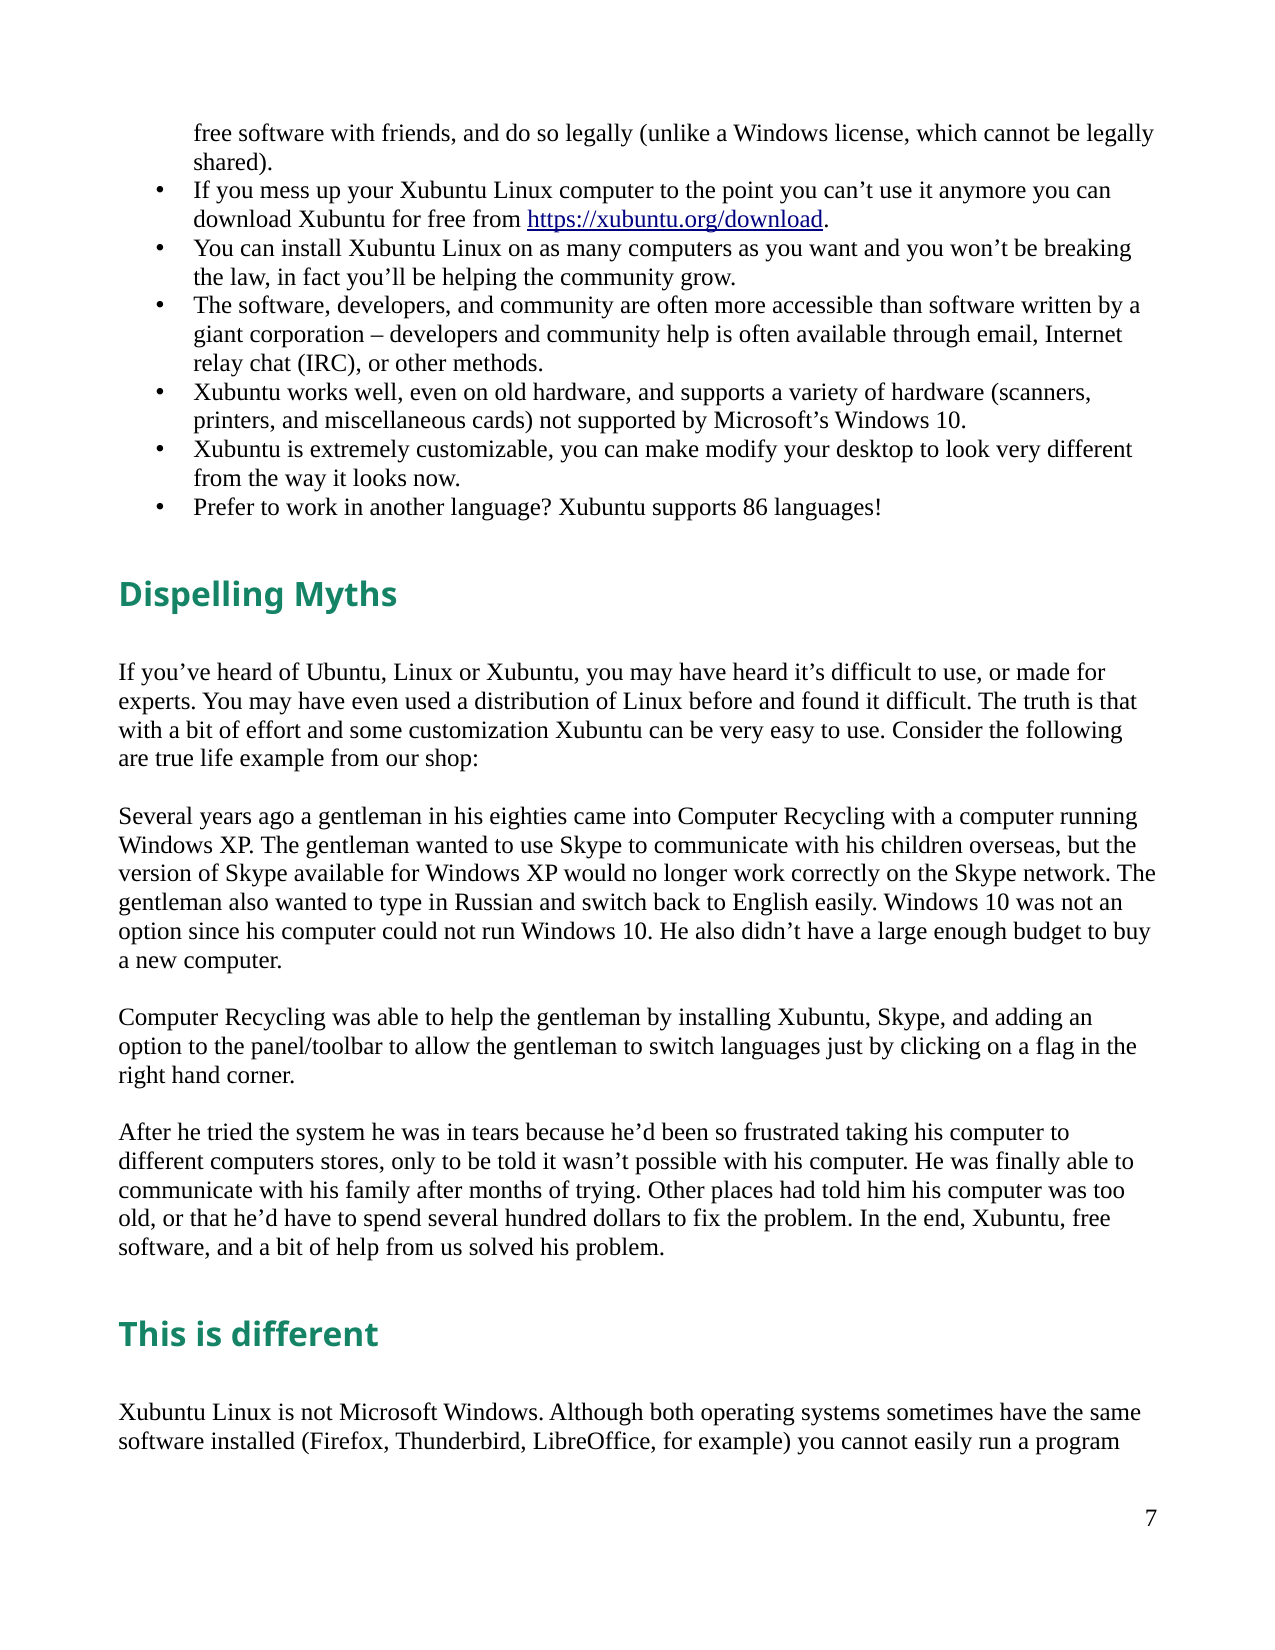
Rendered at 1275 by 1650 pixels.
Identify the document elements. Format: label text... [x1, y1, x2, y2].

list If you mess up your Xubuntu Linux computer to the point you can’t use it anymore you can download Xubuntu for free from https://xubuntu.org/download. [156, 176, 1157, 233]
list Xubuntu is extremely customizable, you can make modify your desktop to look very different from the way it looks now. [156, 434, 1157, 492]
list You can install Xubuntu Linux on as many computers as you want and you won’t be breaking the law, in fact you’ll be helping the community grow. [156, 233, 1157, 291]
list Xubuntu works well, even on old hardware, and supports a variety of hardware (scanners, printers, and miscellaneous cards) not supported by Microsoft’s Windows 10. [156, 377, 1157, 434]
text Several years ago a gentleman in his eighties came into Computer Recycling with a computer running Windows XP. The gentleman wanted to use Skype to communicate with his children overseas, but the version of Skype available for Windows XP would no longer work correctly on the Skype network. The gentleman also wanted to type in Russian and switch back to English easily. Windows 10 was not an option since his computer could not run Windows 10. He also didn’t have a large enough budget to buy a new computer. [118, 801, 1157, 973]
text After he tried the system he was in tears because he’d been so frustrated taking his computer to different computers stores, only to be told it wasn’t possible with his computer. He was finally able to communicate with his family after months of trying. Other places had told him his computer was too old, or that he’d have to spend several hundred dollars to fix the problem. In the end, Xubuntu, free software, and a bit of help from us solved his problem. [118, 1117, 1157, 1261]
list Prefer to work in another language? Xubuntu supports 86 languages! [156, 492, 1157, 521]
subtitle This is different [118, 1311, 1157, 1356]
list free software with friends, and do so legally (unlike a Windows license, which cannot be legally shared). [156, 118, 1157, 176]
text Computer Recycling was able to help the gentleman by installing Xubuntu, Skype, and adding an option to the panel/toolbar to allow the gentleman to switch languages just by clicking on a flag in the right hand corner. [118, 1002, 1157, 1088]
list The software, developers, and community are often more accessible than software written by a giant corporation – developers and community help is often available through email, Internet relay chat (IRC), or other methods. [156, 291, 1157, 377]
text Xubuntu Linux is not Microsoft Windows. Although both operating systems sometimes have the same software installed (Firefox, Thunderbird, LibreOffice, for example) you cannot easily run a program [118, 1397, 1157, 1455]
text If you’ve heard of Ubuntu, Linux or Xubuntu, you may have heard it’s difficult to use, or made for experts. You may have even used a distribution of Linux before and found it difficult. The truth is that with a bit of effort and some customization Xubuntu can be very easy to use. Consider the following are true life example from our shop: [118, 657, 1157, 772]
subtitle Dispelling Myths [118, 570, 1157, 616]
